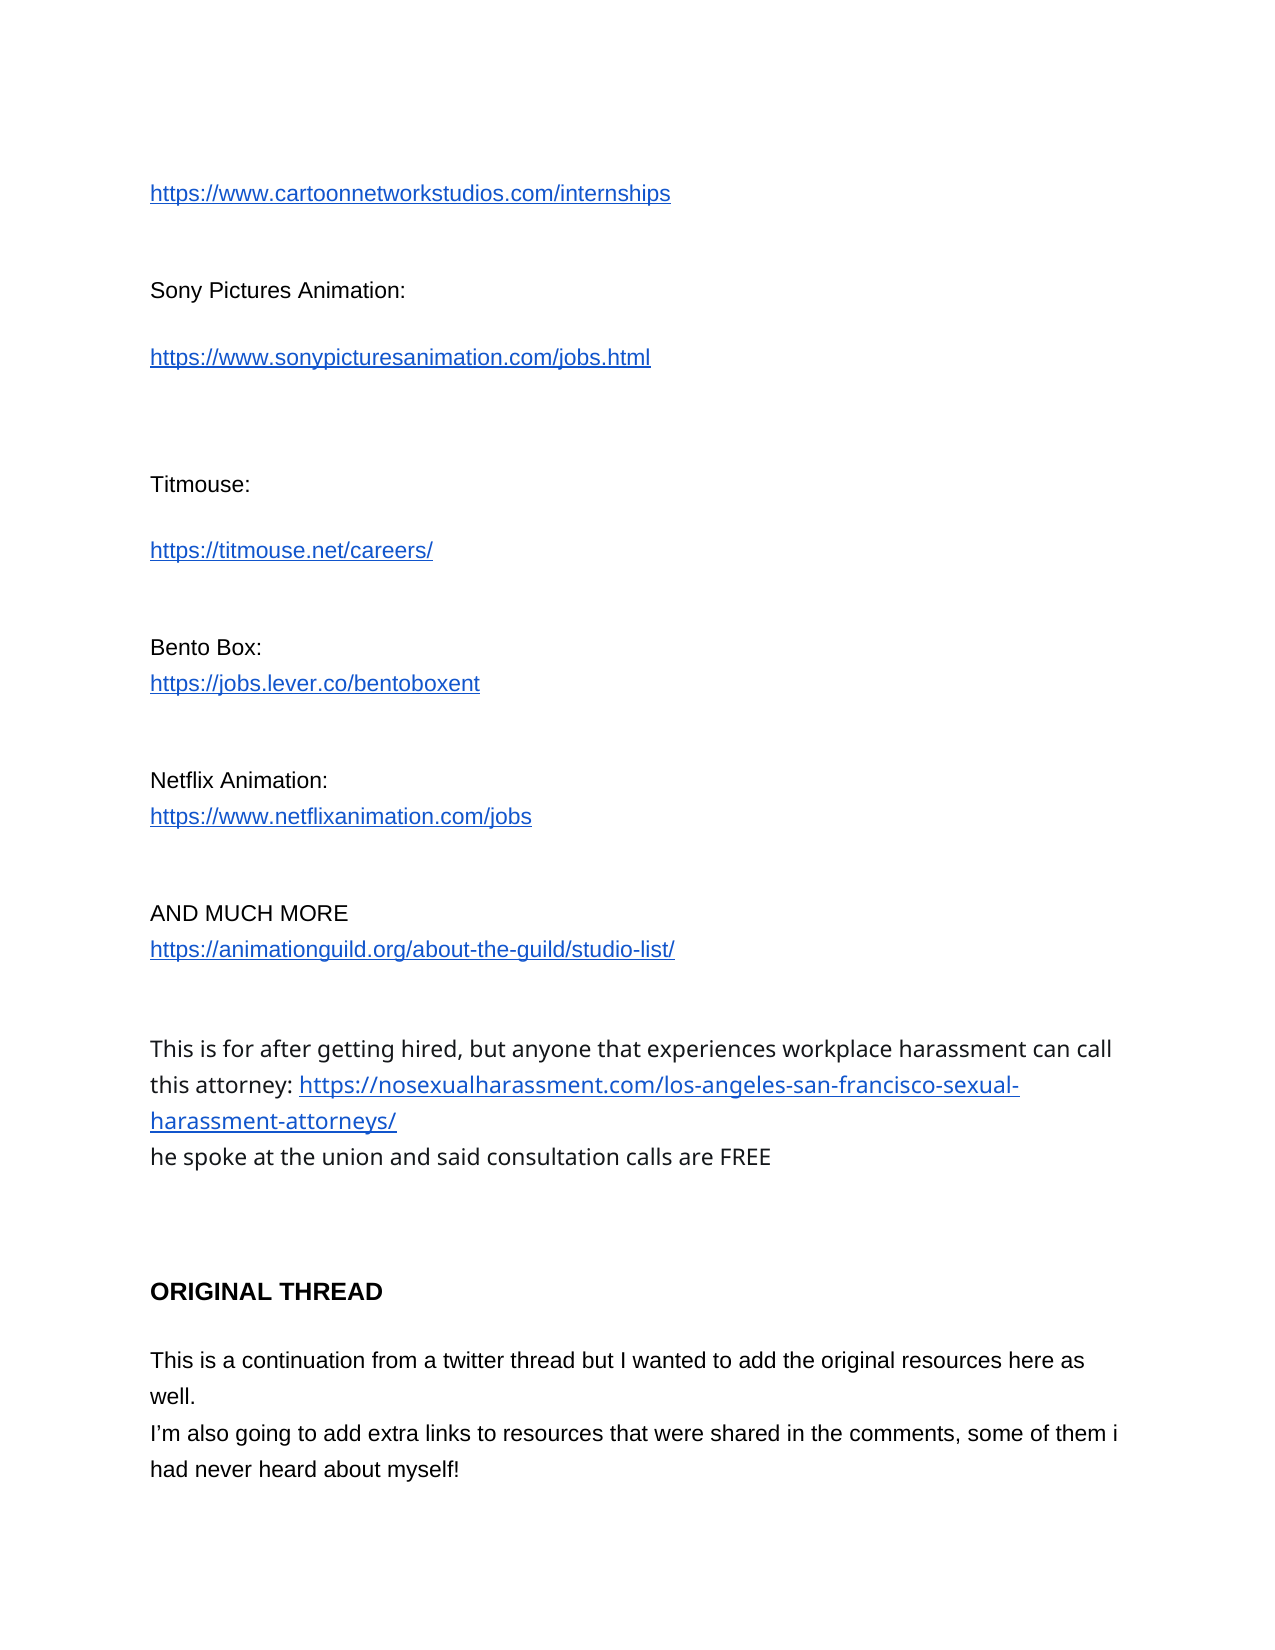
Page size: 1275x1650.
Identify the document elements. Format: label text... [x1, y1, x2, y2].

text https://www.cartoonnetworkstudios.com/internships [150, 180, 1125, 207]
text This is a continuation from a twitter thread but I wanted to add the original resources here as well. [150, 1347, 1125, 1409]
text Titmouse: [150, 471, 1125, 497]
text I’m also going to add extra links to resources that were shared in the comments, some of them i had never heard about myself! [150, 1419, 1125, 1482]
text https://jobs.lever.co/bentoboxent [150, 670, 1125, 697]
text ORIGINAL THREAD [150, 1277, 1125, 1306]
text Bento Box: [150, 634, 1125, 660]
text Netflix Animation: [150, 767, 1125, 793]
text This is for after getting hired, but anyone that experiences workplace harassment can call this attorney: https://nosexualharassment.com/los-angeles-san-francisco-sexual-harassment-attorneys/ [150, 1033, 1125, 1136]
text https://titmouse.net/careers/ [150, 537, 1125, 563]
text he spoke at the union and said consultation calls are FREE [150, 1141, 1125, 1172]
text https://www.sonypicturesanimation.com/jobs.html [150, 343, 1125, 370]
text https://animationguild.org/about-the-guild/studio-list/ [150, 936, 1125, 963]
text https://www.netflixanimation.com/jobs [150, 803, 1125, 830]
text Sony Pictures Animation: [150, 277, 1125, 303]
text AND MUCH MORE [150, 900, 1125, 926]
